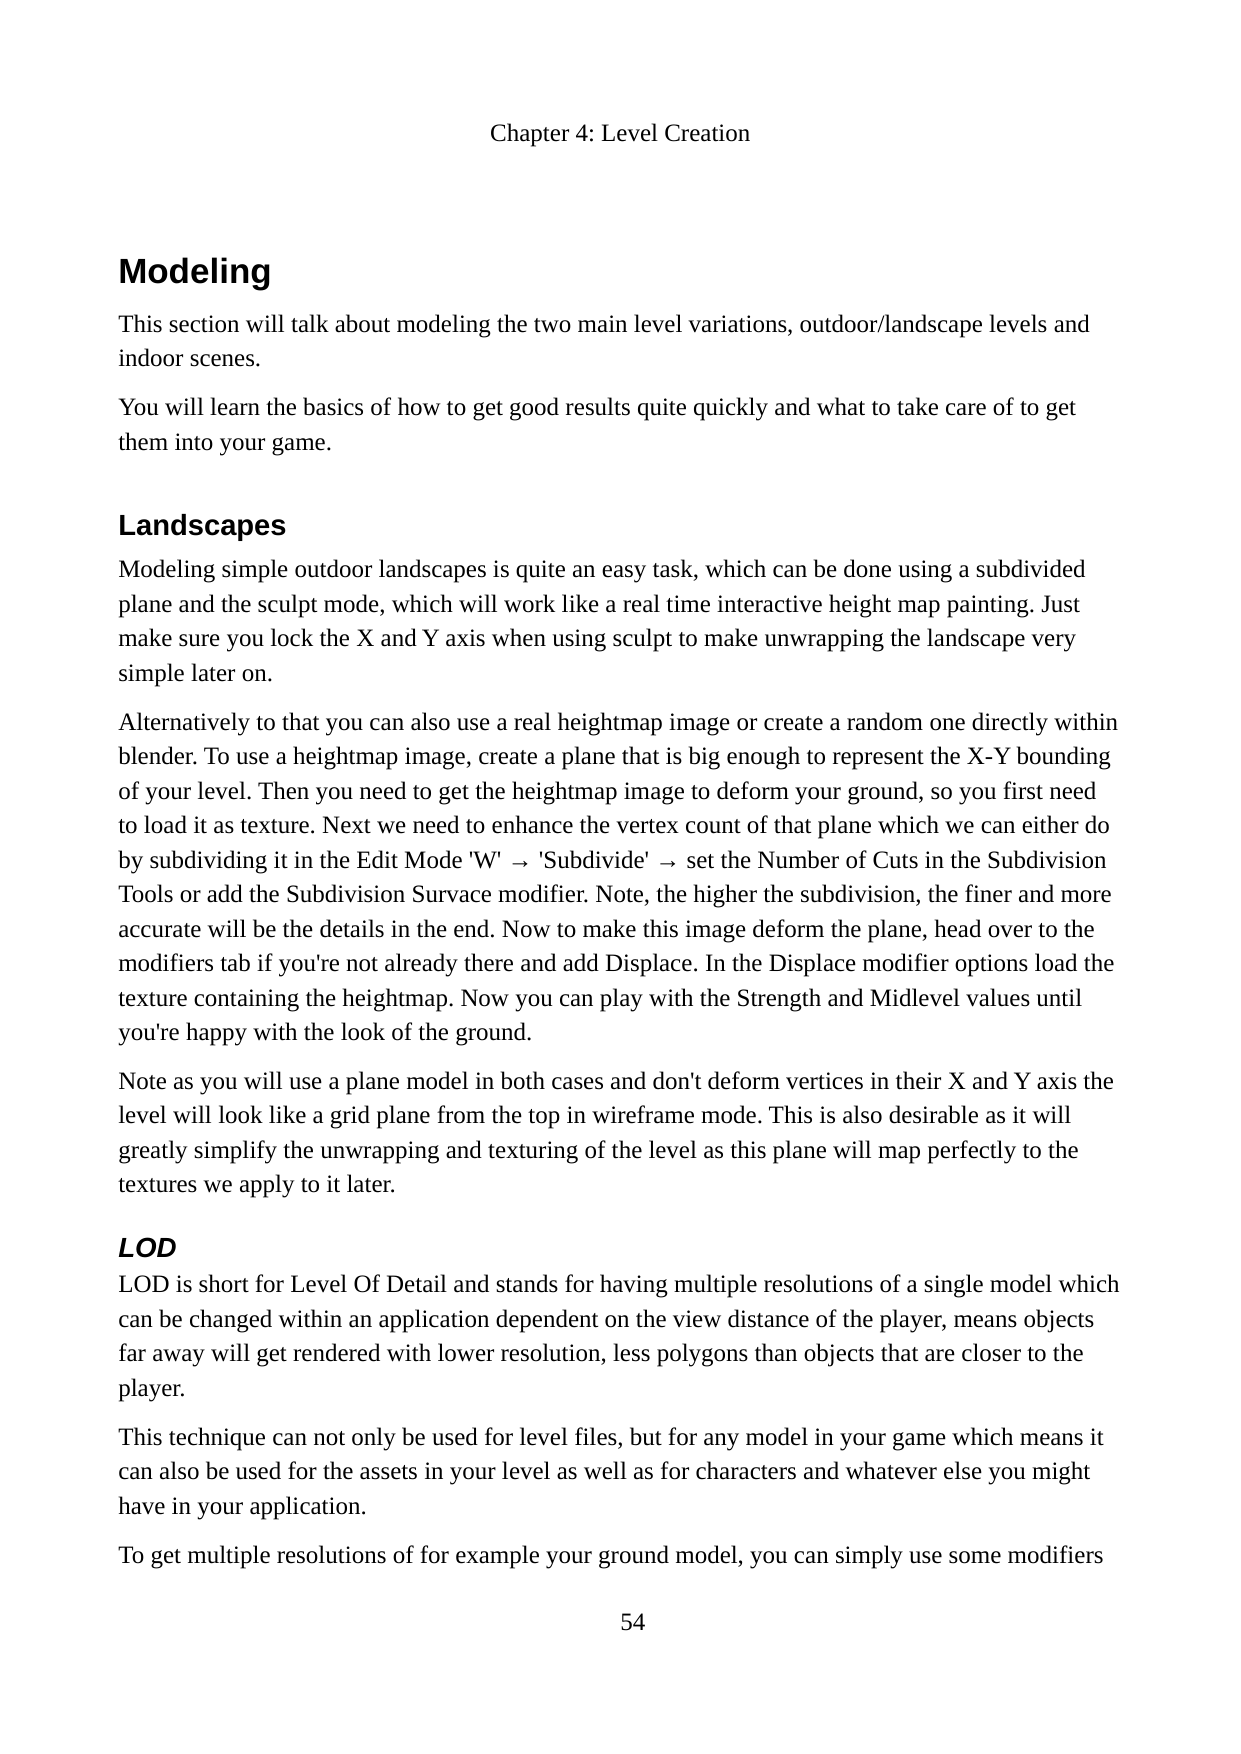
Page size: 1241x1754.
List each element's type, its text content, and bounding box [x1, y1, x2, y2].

text To get multiple resolutions of for example your ground model, you can simply use some modifiers [118, 1540, 1122, 1569]
text Modeling simple outdoor landscapes is quite an easy task, which can be done using a subdivided plane and the sculpt mode, which will work like a real time interactive height map painting. Just make sure you lock the X and Y axis when using sculpt to make unwrapping the landscape very simple later on. [118, 554, 1122, 686]
subtitle Landscapes [118, 508, 1122, 542]
text LOD is short for Level Of Detail and stands for having multiple resolutions of a single model which can be changed within an application dependent on the view distance of the player, means objects far away will get rendered with lower resolution, less polygons than objects that are closer to the player. [118, 1269, 1122, 1402]
text Alternatively to that you can also use a real heightmap image or create a random one directly within blender. To use a heightmap image, create a plane that is big enough to represent the X-Y bounding of your level. Then you need to get the heightmap image to deform your ground, so you first need to load it as texture. Next we need to enhance the vertex count of that plane which we can either do by subdividing it in the Edit Mode 'W' → 'Subdivide' → set the Number of Cuts in the Subdivision Tools or add the Subdivision Survace modifier. Note, the higher the subdivision, the finer and more accurate will be the details in the end. Now to make this image deform the plane, head over to the modifiers tab if you're not already there and add Displace. In the Displace modifier options load the texture containing the heightmap. Now you can play with the Strength and Midlevel values until you're happy with the look of the ground. [118, 707, 1122, 1046]
text Note as you will use a plane model in both cases and don't deform vertices in their X and Y axis the level will look like a grid plane from the top in wireframe mode. This is also desirable as it will greatly simplify the unwrapping and texturing of the level as this plane will map perfectly to the textures we apply to it later. [118, 1066, 1122, 1198]
text This section will talk about modeling the two main level variations, outdoor/landscape levels and indoor scenes. [118, 309, 1122, 372]
text This technique can not only be used for level files, but for any model in your game which means it can also be used for the assets in your level as well as for characters and whatever else you might have in your application. [118, 1422, 1122, 1519]
subtitle Modeling [118, 250, 1122, 290]
subtitle LOD [118, 1231, 1122, 1263]
text You will learn the basics of how to get good results quite quickly and what to take care of to get them into your game. [118, 392, 1122, 456]
